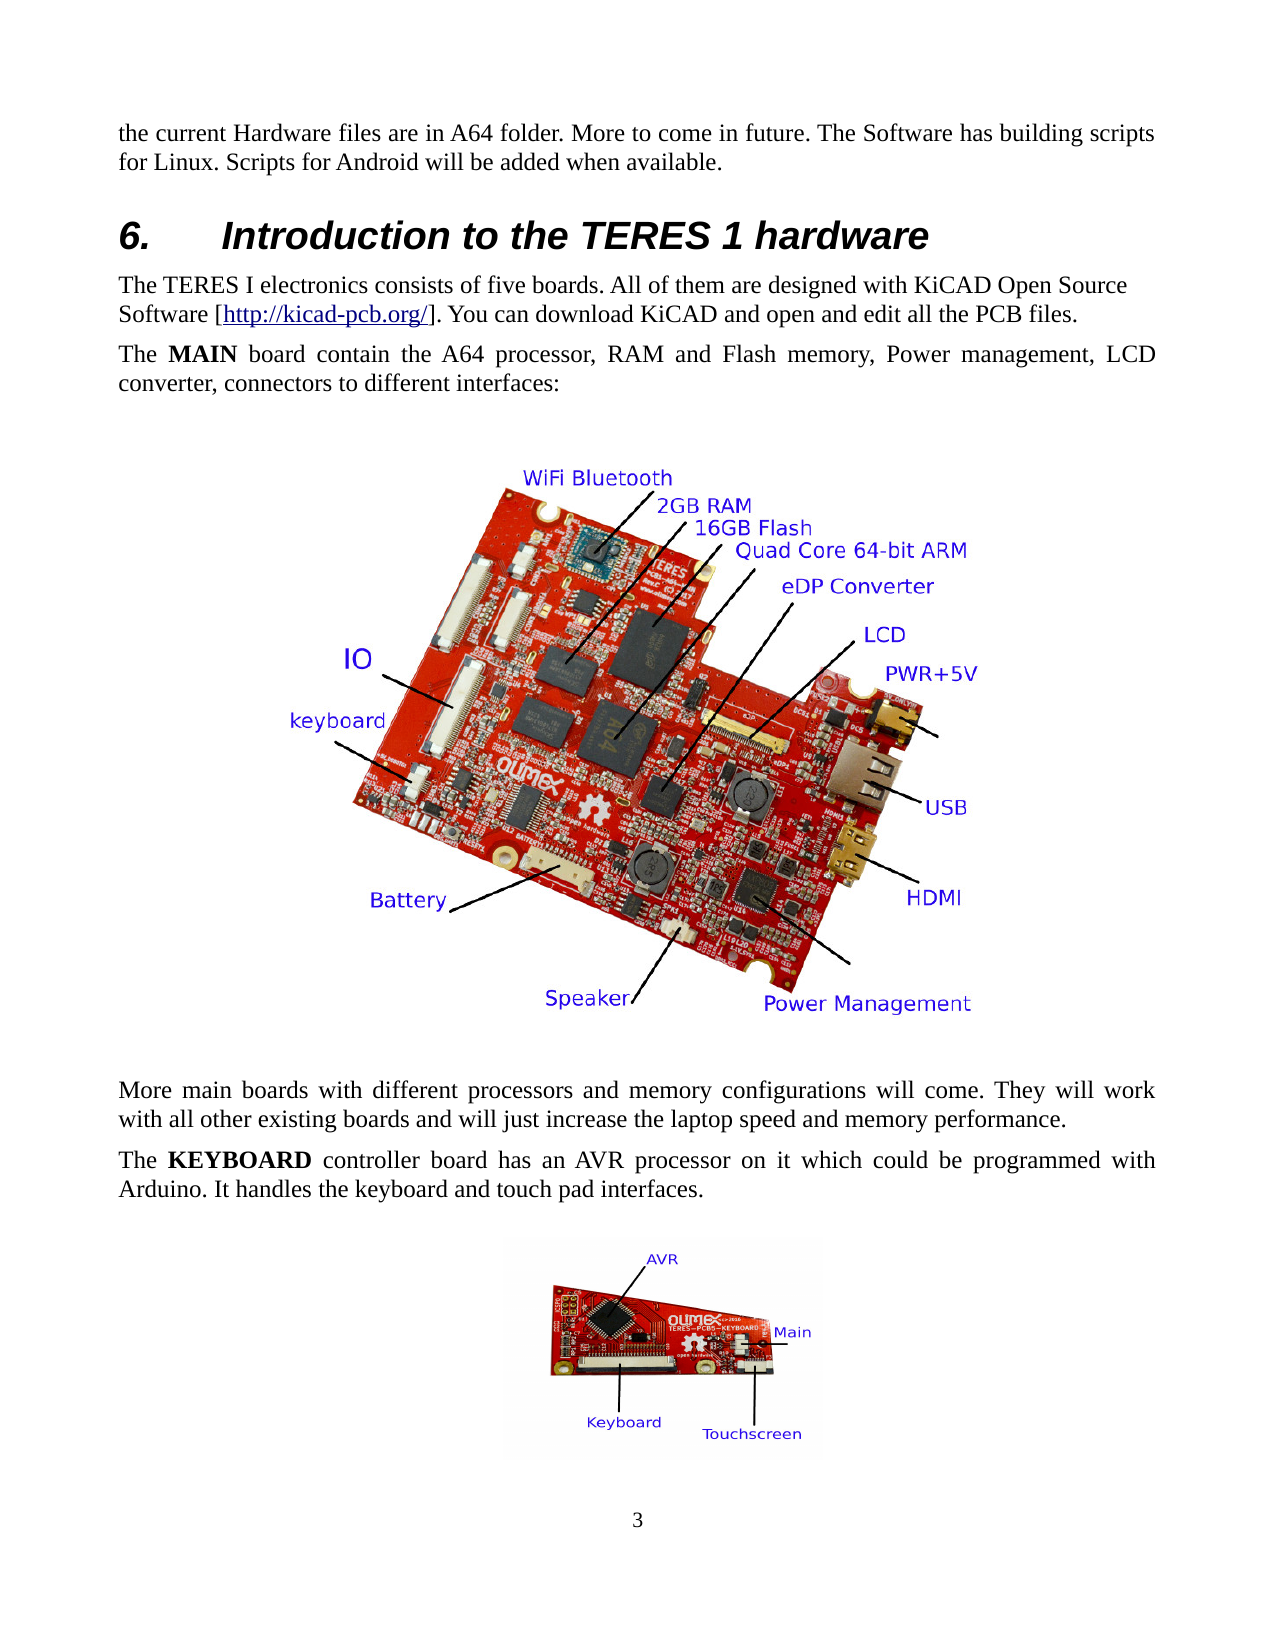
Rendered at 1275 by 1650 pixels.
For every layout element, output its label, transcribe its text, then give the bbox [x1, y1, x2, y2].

subtitle Introduction to the TERES 1 hardware [118, 212, 1157, 258]
text The KEYBOARD controller board has an AVR processor on it which could be programmed with Arduino. It handles the keyboard and touch pad interfaces. [118, 1145, 1157, 1202]
text More main boards with different processors and memory configurations will come. They will work with all other existing boards and will just increase the laptop speed and memory performance. [118, 409, 1157, 1133]
picture [502, 1237, 824, 1460]
text The MAIN board contain the A64 processor, RAM and Flash memory, Power management, LCD converter, connectors to different interfaces: [118, 339, 1157, 397]
picture [289, 447, 986, 1057]
text the current Hardware files are in A64 folder. More to come in future. The Software has building scripts for Linux. Scripts for Android will be added when available. [118, 118, 1157, 176]
text The TERES I electronics consists of five boards. All of them are designed with KiCAD Open Source Software [http://kicad-pcb.org/]. You can download KiCAD and open and edit all the PCB files. [118, 270, 1157, 328]
